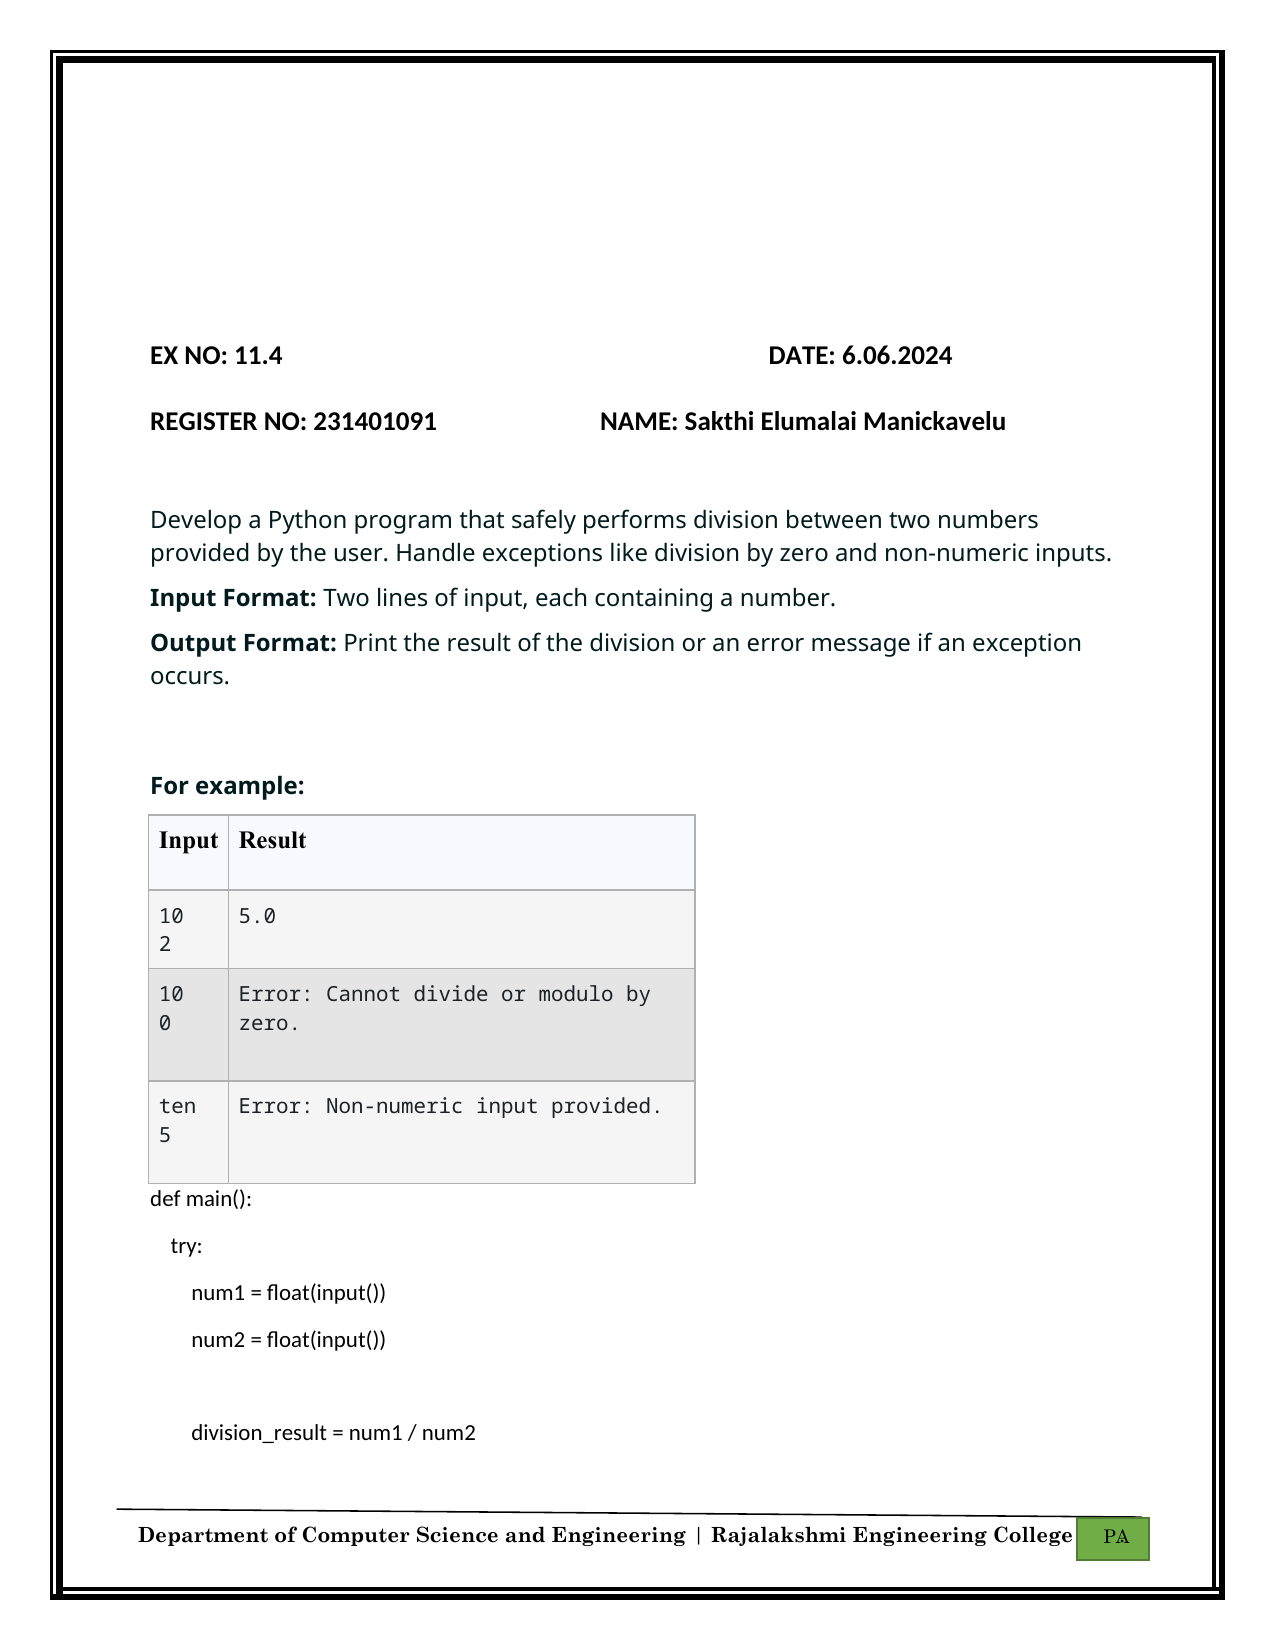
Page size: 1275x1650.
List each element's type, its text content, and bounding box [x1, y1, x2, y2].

table_cell 10 2 [149, 891, 228, 968]
text For example: [150, 769, 1125, 801]
text Output Format: Print the result of the division or an error message if an exception occurs. [150, 626, 1125, 691]
table_cell Error: Cannot divide or modulo by zero. [229, 969, 694, 1080]
text Develop a Python program that safely performs division between two numbers provided by the user. Handle exceptions like division by zero and non-numeric inputs. [150, 503, 1125, 568]
text division_result = num1 / num2 [150, 1418, 1125, 1447]
text num1 = float(input()) [150, 1278, 1125, 1306]
table_cell Error: Non-numeric input provided. [229, 1082, 694, 1183]
table_cell 10 0 [149, 969, 228, 1080]
text EX NO: 11.4 DATE: 6.06.2024 REGISTER NO: 231401091 NAME: Sakthi Elumalai Manickavelu [150, 338, 1125, 437]
text def main(): [150, 1184, 1125, 1212]
table_cell ten 5 [149, 1082, 228, 1183]
table_cell 5.0 [229, 891, 694, 968]
table_header Result [229, 816, 694, 889]
text Input Format: Two lines of input, each containing a number. [150, 581, 1125, 613]
table_header Input [149, 816, 228, 889]
text num2 = float(input()) [150, 1325, 1125, 1353]
text try: [150, 1231, 1125, 1259]
